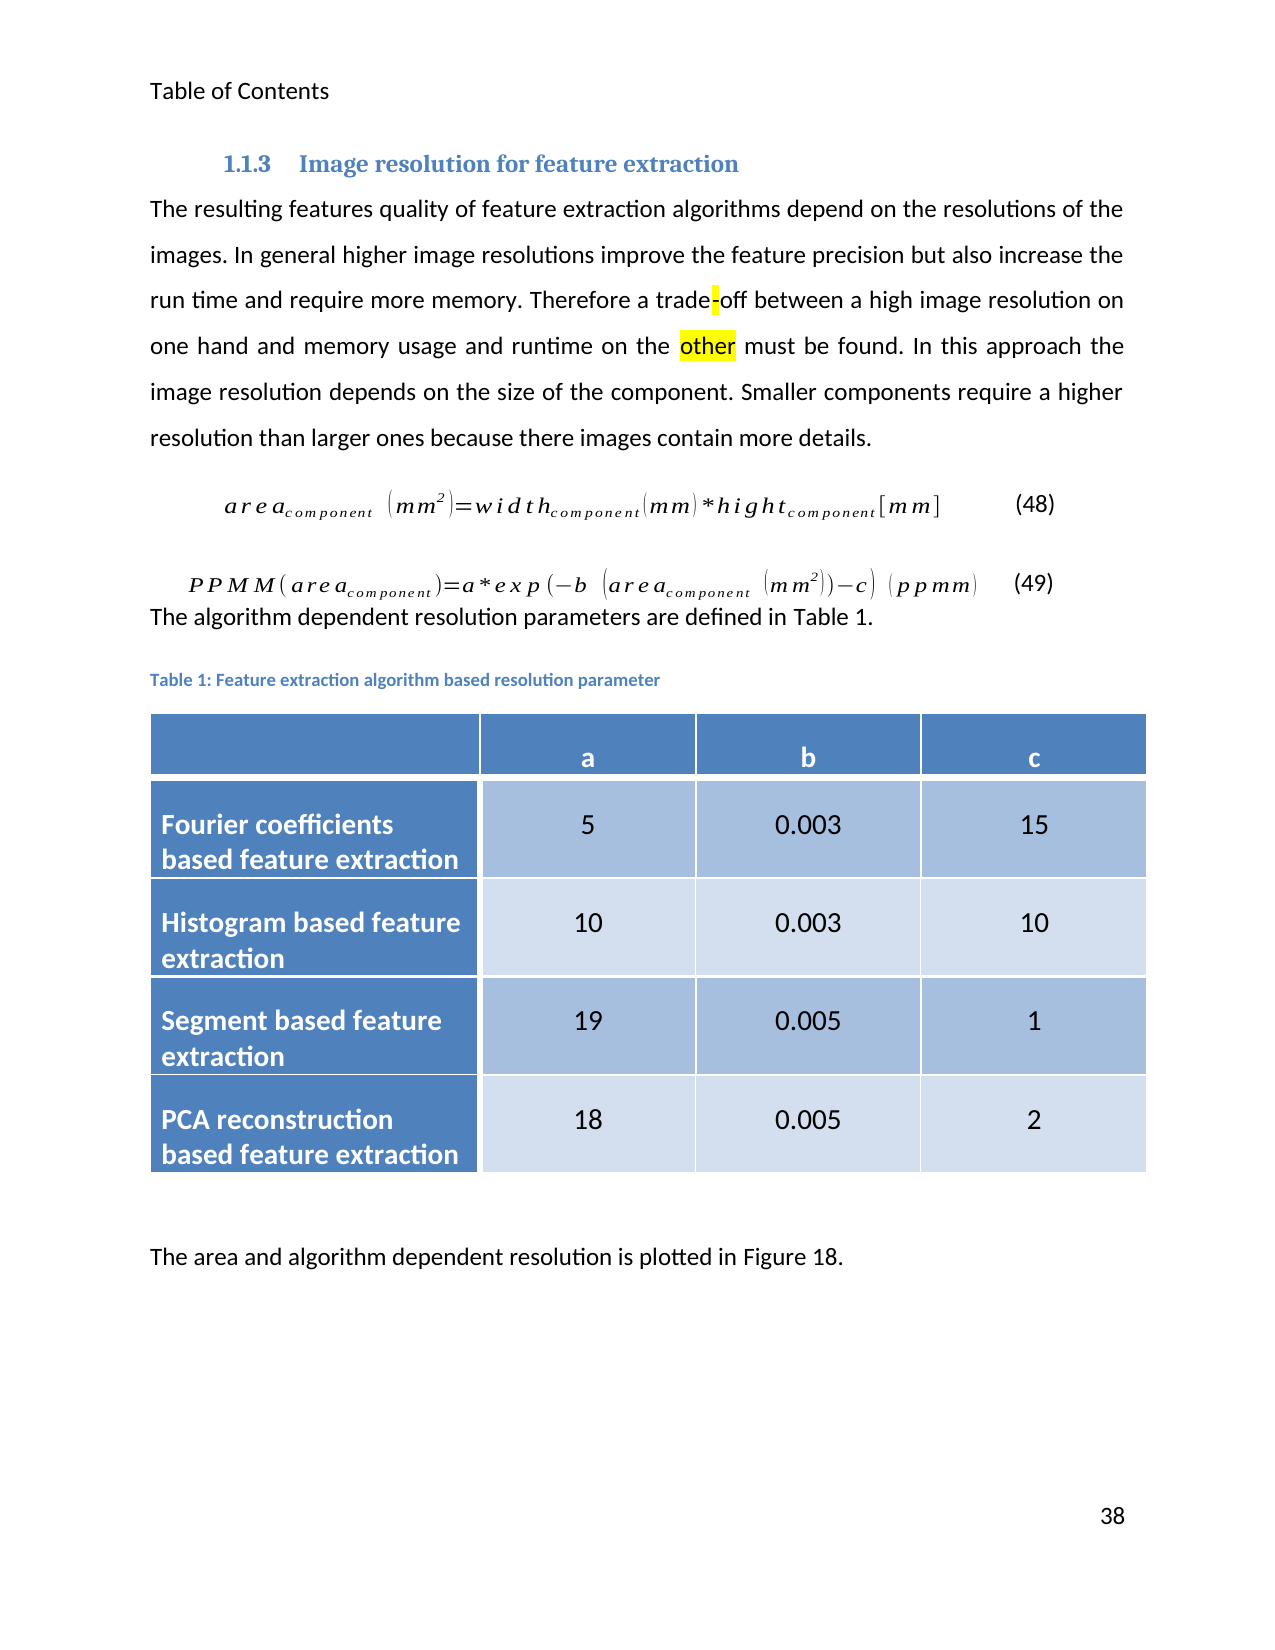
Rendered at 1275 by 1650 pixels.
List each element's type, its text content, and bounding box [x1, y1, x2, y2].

table_header [1080, 488, 1147, 521]
table_cell 10 [483, 879, 695, 975]
table_header c [922, 714, 1146, 774]
table_cell 10 [921, 879, 1146, 975]
table_cell [1080, 521, 1147, 601]
subtitle Image resolution for feature extraction [224, 150, 1125, 179]
table_cell 2 [921, 1076, 1146, 1172]
table_header (49) [1002, 567, 1069, 601]
text The area and algorithm dependent resolution is plotted in Figure 18. [150, 1241, 1125, 1271]
table_cell 15 [922, 781, 1146, 877]
table_header (48) [1004, 488, 1069, 521]
table_header [1069, 488, 1080, 521]
table_cell 1 [922, 978, 1146, 1074]
table_cell 0.005 [696, 1076, 920, 1172]
table_cell Segment based feature extraction [151, 978, 477, 1074]
table_cell 19 [483, 978, 695, 1074]
text The algorithm dependent resolution parameters are defined in Table 1. [150, 601, 1125, 632]
table_cell 0.003 [697, 781, 920, 877]
table_cell 18 [483, 1076, 695, 1172]
text Table 1: Feature extraction algorithm based resolution parameter [150, 668, 1125, 691]
table_cell PCA reconstruction based feature extraction [151, 1075, 477, 1172]
table_cell Fourier coefficients based feature extraction [151, 781, 477, 877]
table_header [161, 488, 1003, 521]
table_cell [150, 521, 1080, 601]
table_header [150, 488, 161, 521]
table_header b [697, 714, 920, 774]
table_header [161, 567, 1002, 601]
table_cell 0.005 [697, 978, 920, 1074]
table_cell 0.003 [696, 879, 920, 975]
text The resulting features quality of feature extraction algorithms depend on the resolutions of the images. In general higher image resolutions improve the feature precision but also increase the run time and require more memory. Therefore a trade-off between a high image resolution on one hand and memory usage and runtime on the other must be found. In this approach the image resolution depends on the size of the component. Smaller components require a higher resolution than larger ones because there images contain more details. [150, 193, 1125, 452]
table_cell Histogram based feature extraction [151, 879, 477, 975]
table_header a [481, 714, 695, 774]
table_cell 5 [483, 781, 695, 877]
table_header [151, 714, 479, 774]
